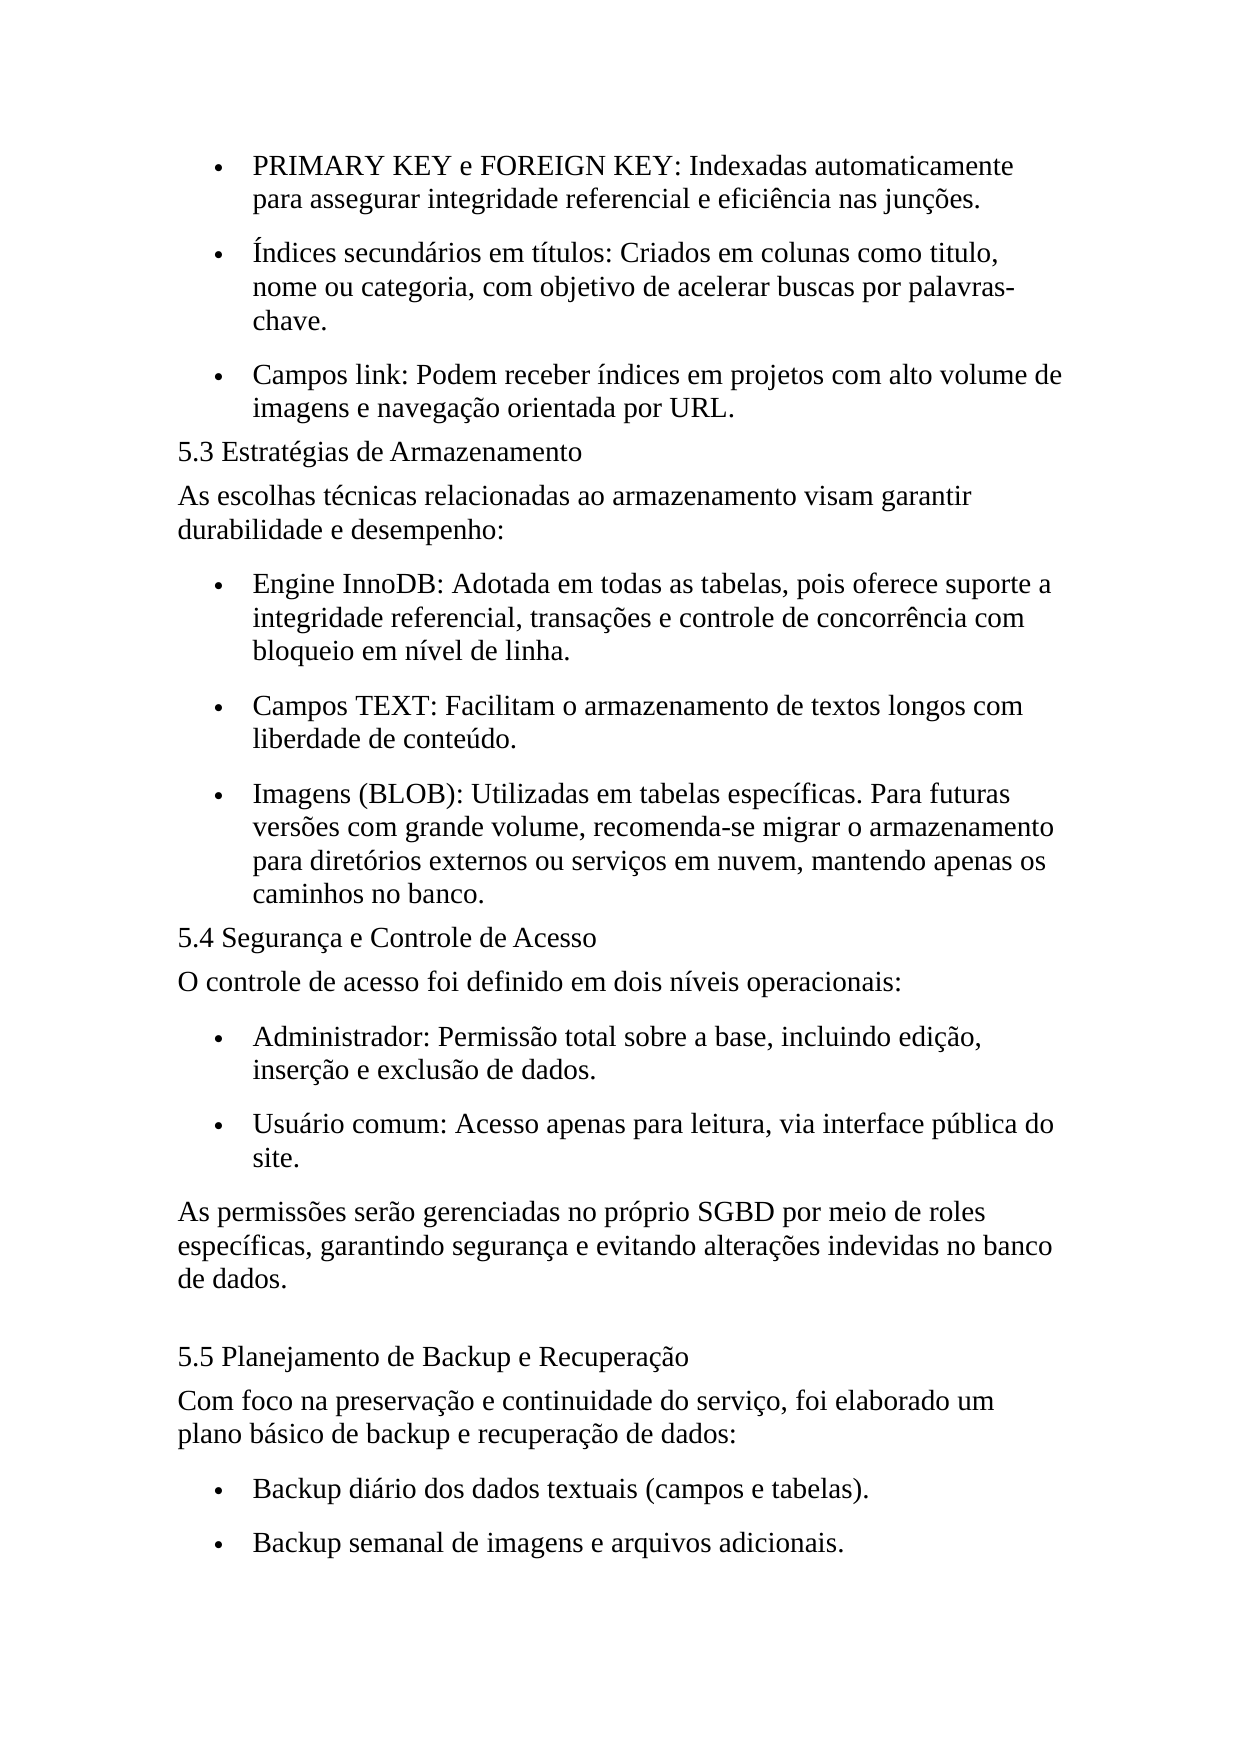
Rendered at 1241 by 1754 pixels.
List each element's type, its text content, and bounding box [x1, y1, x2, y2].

list Campos TEXT: Facilitam o armazenamento de textos longos com liberdade de conteúdo. [215, 688, 1063, 755]
text 5.5 Planejamento de Backup e Recuperação [177, 1339, 1063, 1373]
text 5.4 Segurança e Controle de Acesso [177, 920, 1063, 954]
list Imagens (BLOB): Utilizadas em tabelas específicas. Para futuras versões com grande volume, recomenda-se migrar o armazenamento para diretórios externos ou serviços em nuvem, mantendo apenas os caminhos no banco. [215, 776, 1063, 910]
list Usuário comum: Acesso apenas para leitura, via interface pública do site. [215, 1107, 1063, 1174]
text 5.3 Estratégias de Armazenamento [177, 434, 1063, 468]
list Campos link: Podem receber índices em projetos com alto volume de imagens e navegação orientada por URL. [215, 357, 1063, 424]
list Administrador: Permissão total sobre a base, incluindo edição, inserção e exclusão de dados. [215, 1019, 1063, 1086]
text As permissões serão gerenciadas no próprio SGBD por meio de roles específicas, garantindo segurança e evitando alterações indevidas no banco de dados. [177, 1194, 1063, 1295]
text As escolhas técnicas relacionadas ao armazenamento visam garantir durabilidade e desempenho: [177, 478, 1063, 546]
text Com foco na preservação e continuidade do serviço, foi elaborado um plano básico de backup e recuperação de dados: [177, 1383, 1063, 1450]
text O controle de acesso foi definido em dois níveis operacionais: [177, 964, 1063, 998]
list PRIMARY KEY e FOREIGN KEY: Indexadas automaticamente para assegurar integridade referencial e eficiência nas junções. [215, 148, 1063, 215]
list Backup diário dos dados textuais (campos e tabelas). [215, 1471, 1063, 1504]
list Backup semanal de imagens e arquivos adicionais. [215, 1525, 1063, 1559]
list Índices secundários em títulos: Criados em colunas como titulo, nome ou categoria, com objetivo de acelerar buscas por palavras-chave. [215, 236, 1063, 336]
list Engine InnoDB: Adotada em todas as tabelas, pois oferece suporte a integridade referencial, transações e controle de concorrência com bloqueio em nível de linha. [215, 566, 1063, 667]
